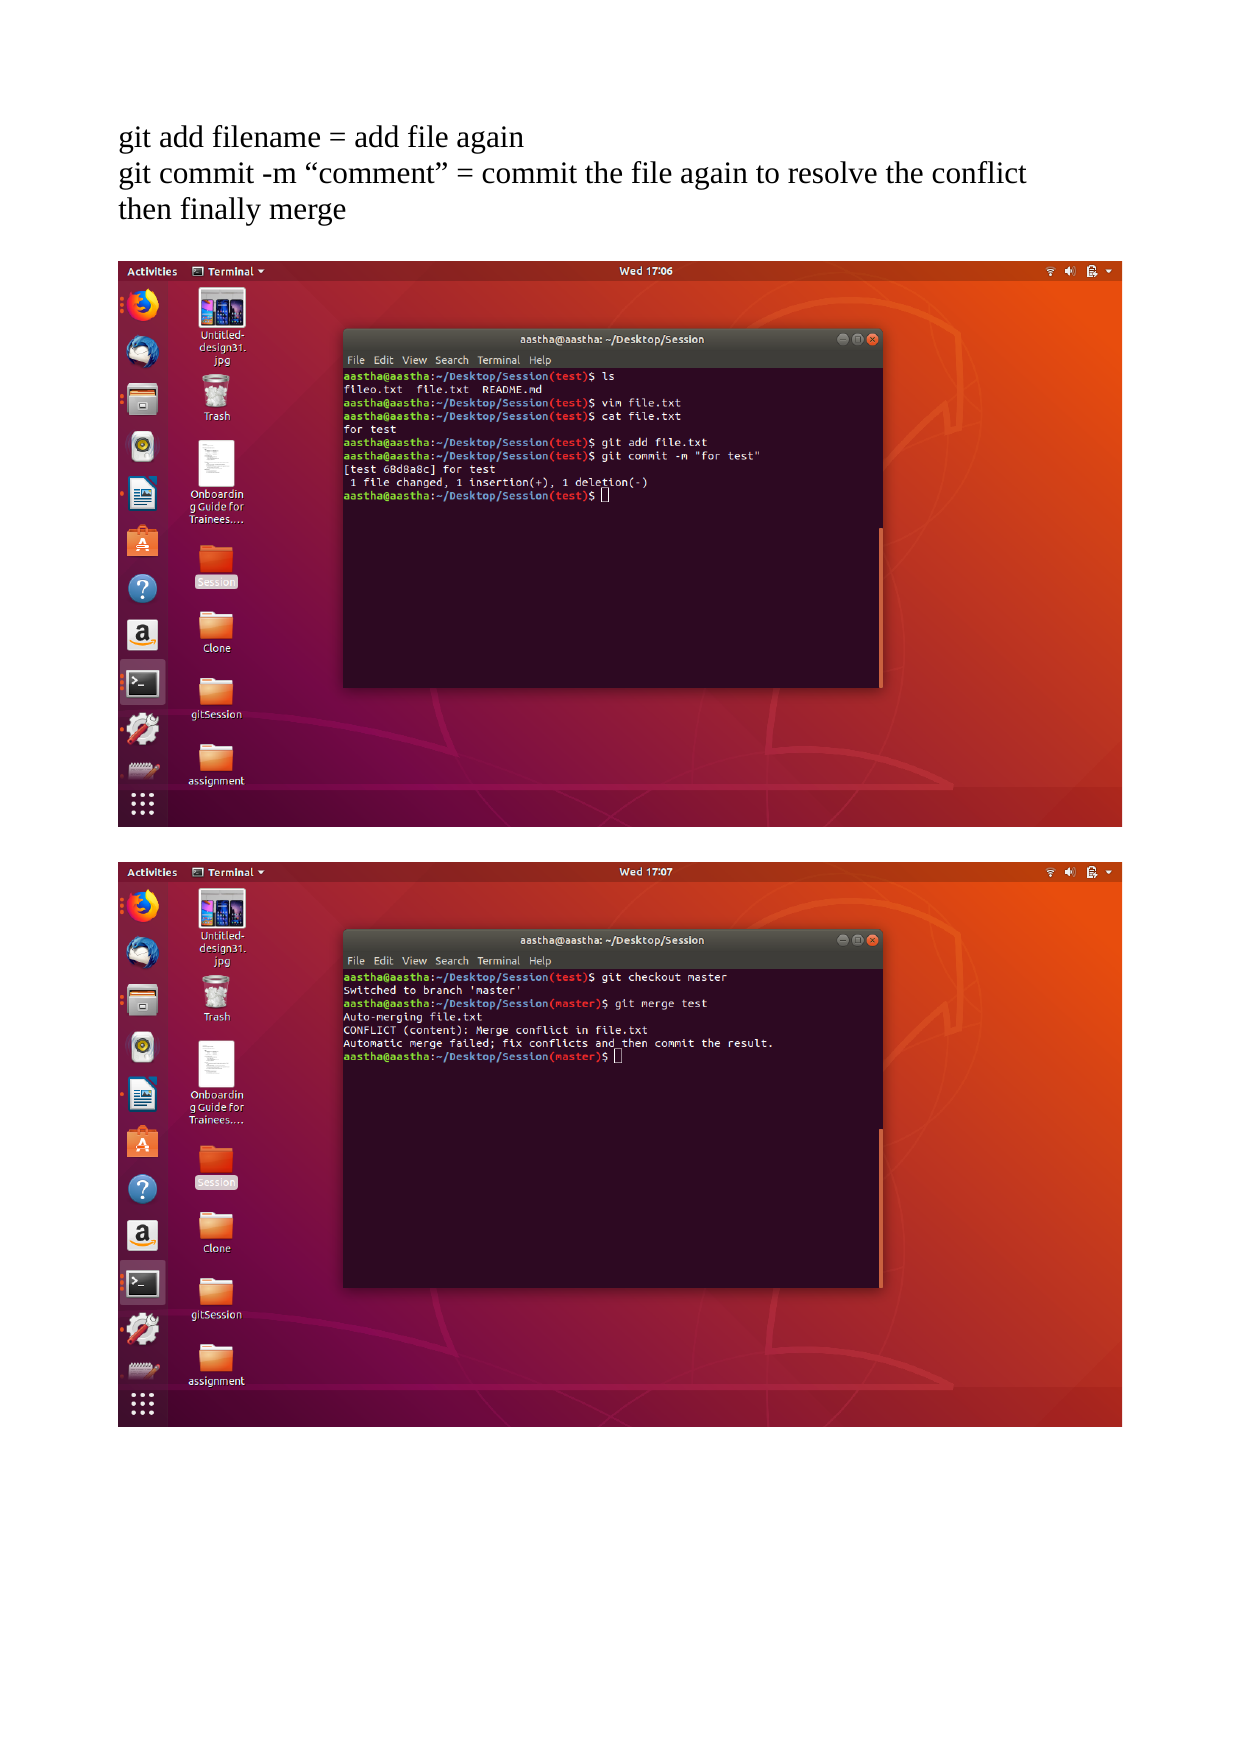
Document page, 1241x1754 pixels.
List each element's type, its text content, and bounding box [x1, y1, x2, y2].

picture [118, 862, 1123, 1427]
text git add filename = add file again [118, 118, 1122, 154]
text git commit -m “comment” = commit the file again to resolve the conflict [118, 154, 1122, 190]
text then finally merge [118, 190, 1122, 226]
picture [118, 261, 1123, 827]
